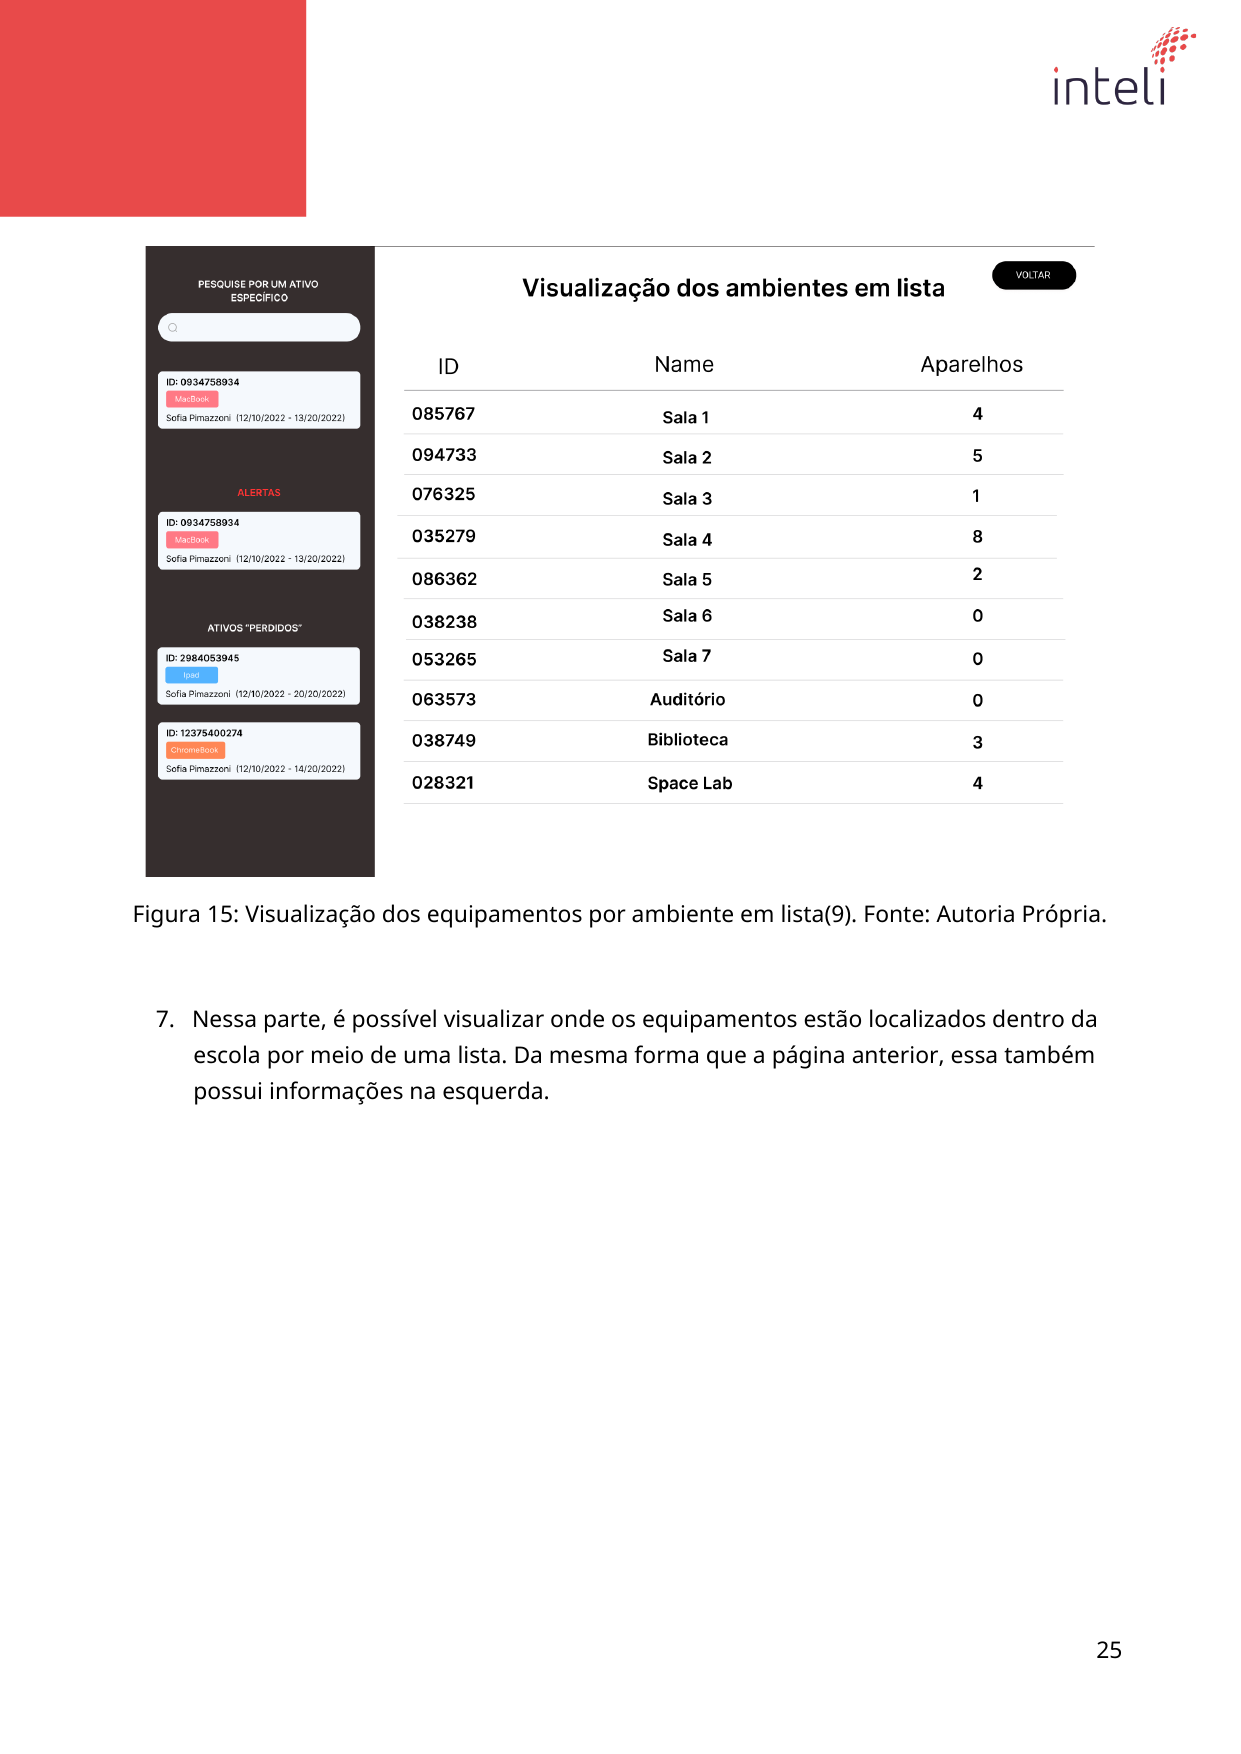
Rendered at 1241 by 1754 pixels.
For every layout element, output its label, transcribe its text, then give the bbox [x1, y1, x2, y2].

text Figura 15: Visualização dos equipamentos por ambiente em lista(9). Fonte: Autoria Própria. [118, 898, 1122, 929]
picture [0, 0, 307, 217]
picture [1054, 27, 1197, 105]
picture [145, 246, 1095, 877]
list Nessa parte, é possível visualizar onde os equipamentos estão localizados dentro da escola por meio de uma lista. Da mesma forma que a página anterior, essa também possui informações na esquerda. [156, 1003, 1122, 1106]
